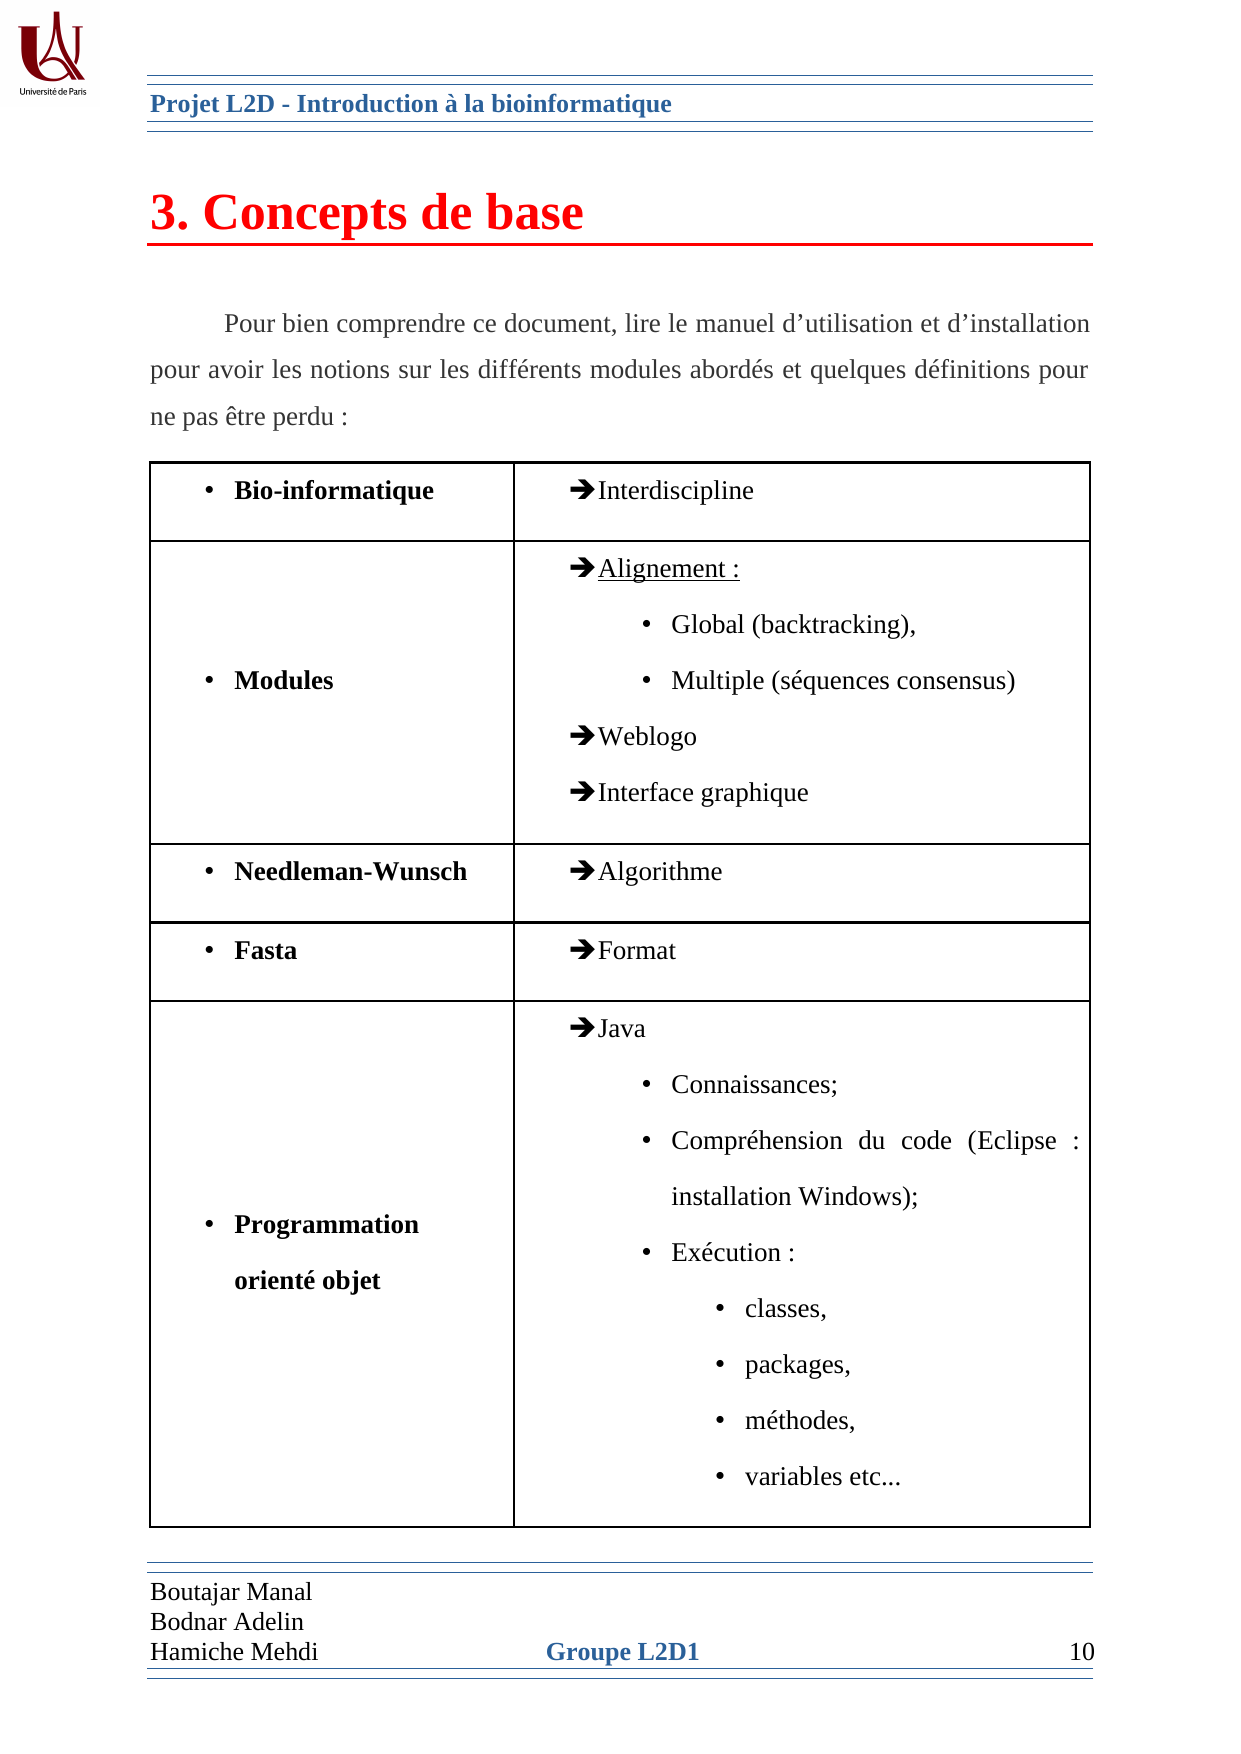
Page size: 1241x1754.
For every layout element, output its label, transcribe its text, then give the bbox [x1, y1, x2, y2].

table_cell Modules [151, 542, 513, 843]
table_header Bio-informatique [151, 464, 513, 540]
table_cell Fasta [151, 924, 513, 1000]
table_cell Java Connaissances; Compréhension du code (Eclipse : installation Windows); Exécution : classes, packages, méthodes, variables etc... [515, 1002, 1089, 1526]
table_cell Algorithme [515, 845, 1089, 921]
table_cell Alignement : Global (backtracking), Multiple (séquences consensus) Weblogo Interface graphique [515, 542, 1089, 843]
table_header Interdiscipline [515, 464, 1089, 540]
table_cell Programmation orienté objet [151, 1002, 513, 1526]
table_cell Format [515, 924, 1089, 1000]
picture [0, 0, 101, 107]
subtitle 3. Concepts de base [147, 178, 1093, 243]
text Pour bien comprendre ce document, lire le manuel d’utilisation et d’installation pour avoir les notions sur les différents modules abordés et quelques définitions pour ne pas être perdu : [150, 307, 1090, 431]
table_cell Needleman-Wunsch [151, 845, 513, 921]
